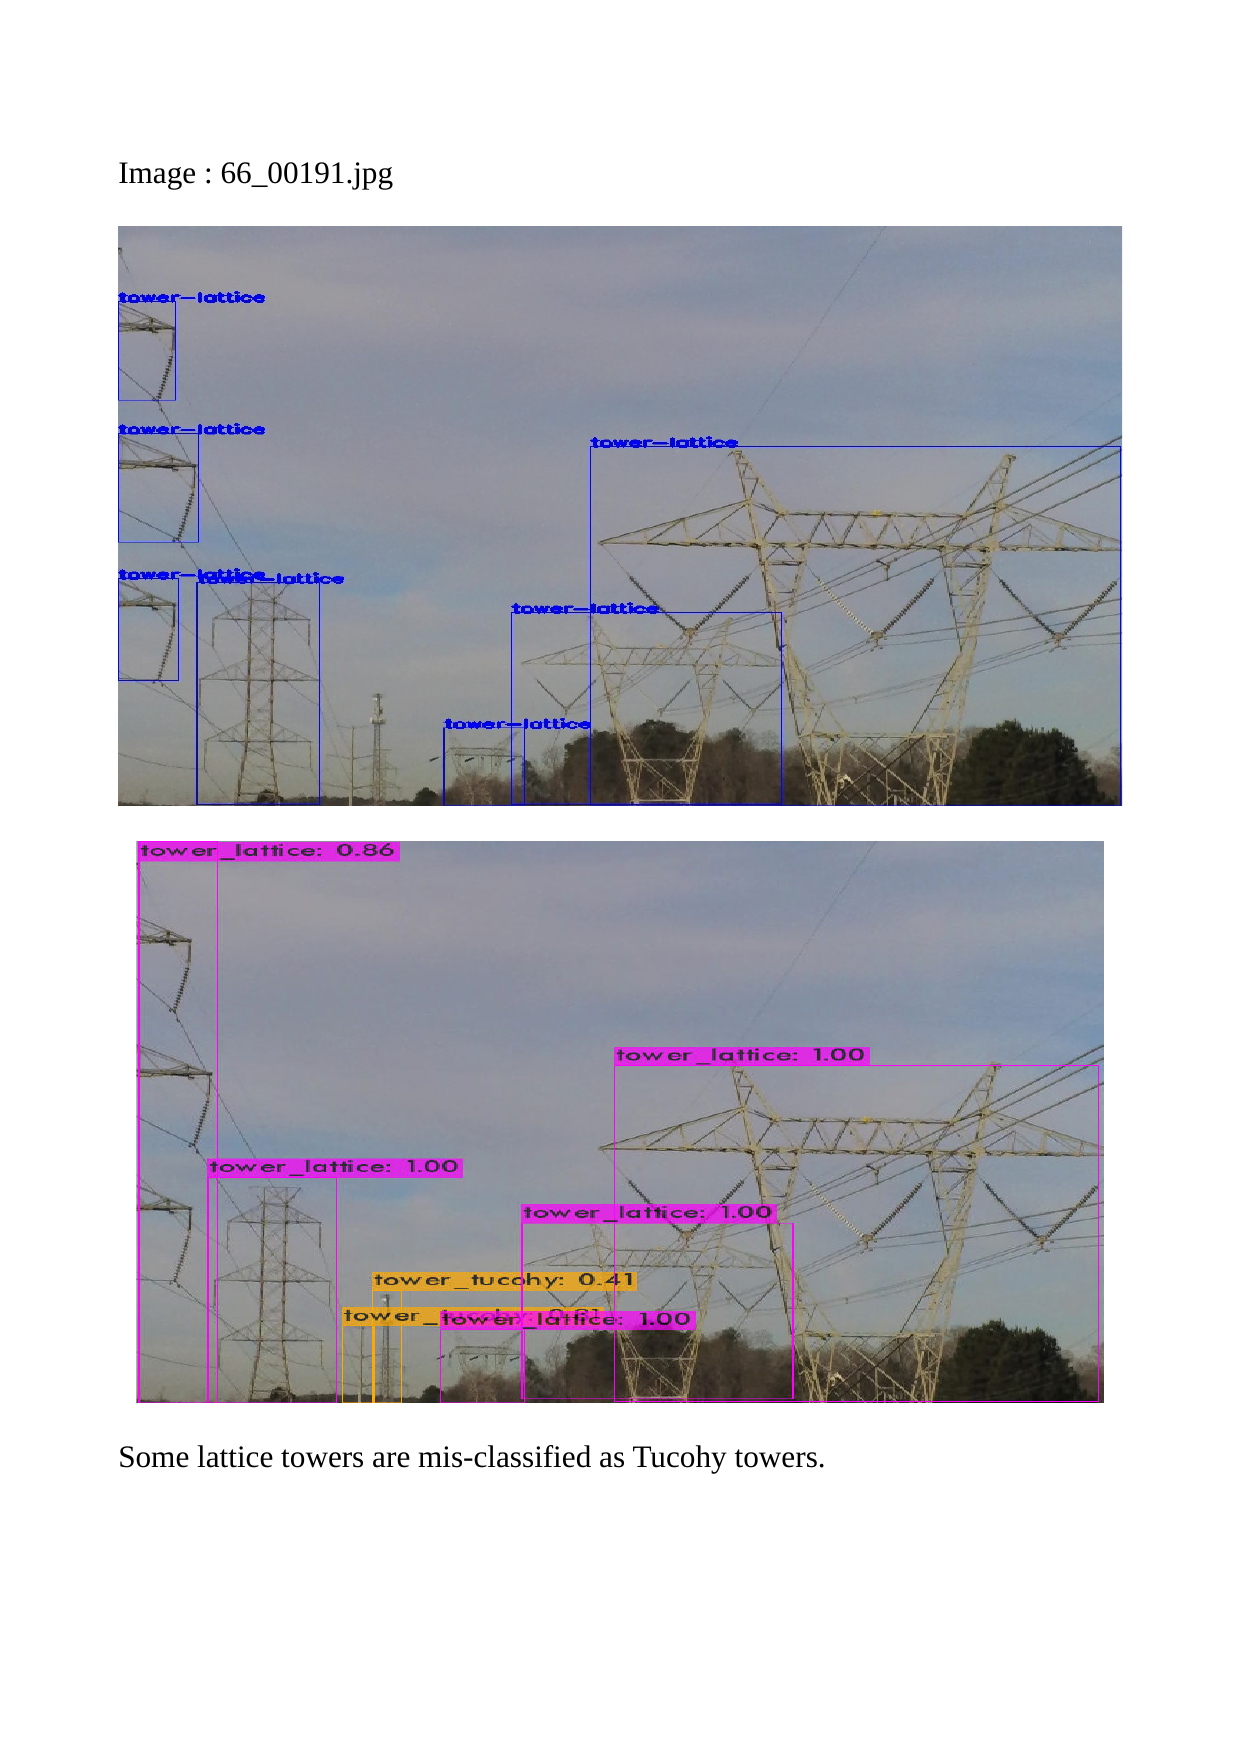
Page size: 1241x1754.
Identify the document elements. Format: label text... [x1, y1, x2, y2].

text Image : 66_00191.jpg [118, 154, 1122, 190]
picture [136, 841, 1104, 1403]
text Some lattice towers are mis-classified as Tucohy towers. [118, 1438, 1122, 1474]
picture [118, 226, 1123, 806]
